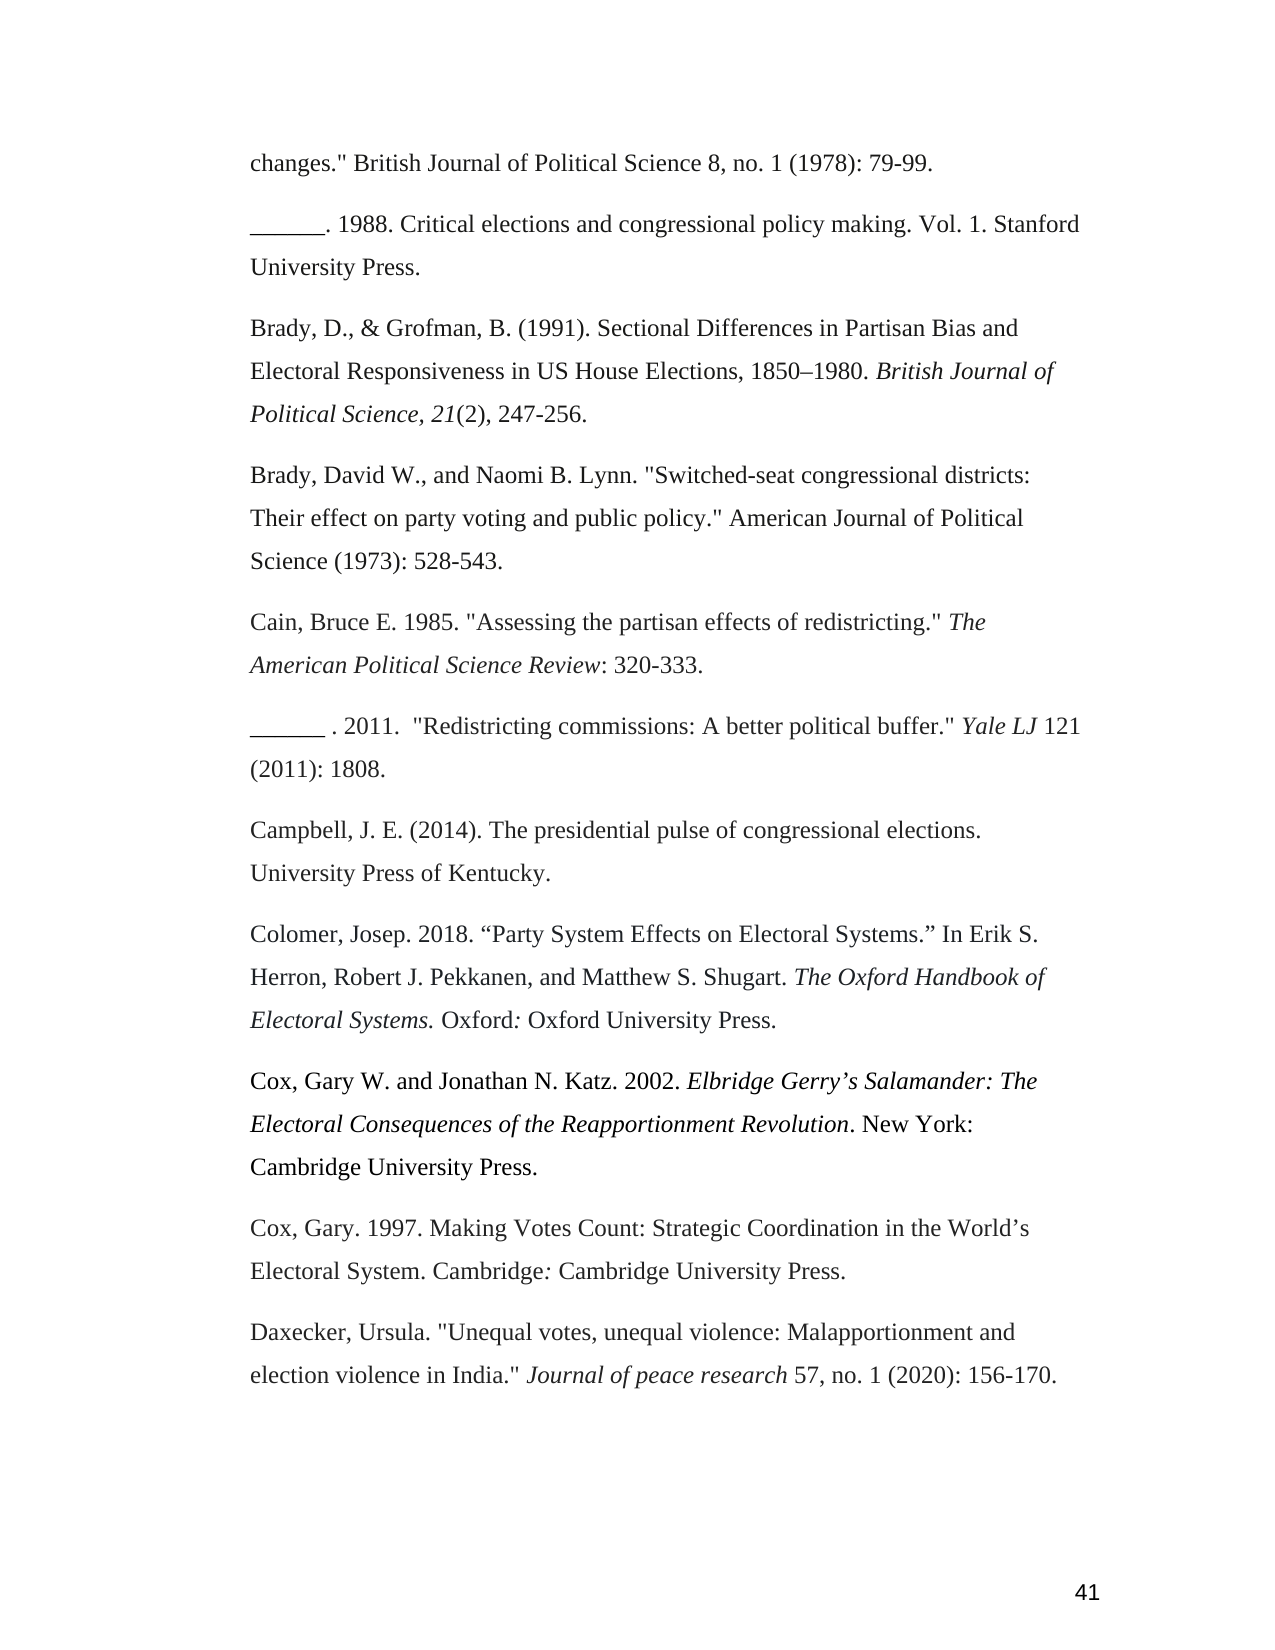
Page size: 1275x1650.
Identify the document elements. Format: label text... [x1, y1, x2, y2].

text ______. 1988. Critical elections and congressional policy making. Vol. 1. Stanford University Press. [250, 209, 1088, 281]
text ______ . 2011. "Redistricting commissions: A better political buffer." Yale LJ 121 (2011): 1808. [250, 711, 1088, 783]
text Colomer, Josep. 2018. “Party System Effects on Electoral Systems.” In Erik S. Herron, Robert J. Pekkanen, and Matthew S. Shugart. The Oxford Handbook of Electoral Systems. Oxford: Oxford University Press. [250, 919, 1088, 1034]
text Cox, Gary W. and Jonathan N. Katz. 2002. Elbridge Gerry’s Salamander: The Electoral Consequences of the Reapportionment Revolution. New York: Cambridge University Press. [250, 1066, 1088, 1181]
text Brady, D., & Grofman, B. (1991). Sectional Differences in Partisan Bias and Electoral Responsiveness in US House Elections, 1850–1980. British Journal of Political Science, 21(2), 247-256. [250, 313, 1088, 428]
text Daxecker, Ursula. "Unequal votes, unequal violence: Malapportionment and election violence in India." Journal of peace research 57, no. 1 (2020): 156-170. [250, 1317, 1088, 1389]
text Campbell, J. E. (2014). The presidential pulse of congressional elections. University Press of Kentucky. [250, 815, 1088, 887]
text changes." British Journal of Political Science 8, no. 1 (1978): 79-99. [250, 148, 1088, 177]
text Cox, Gary. 1997. Making Votes Count: Strategic Coordination in the World’s Electoral System. Cambridge: Cambridge University Press. [250, 1213, 1088, 1285]
text Brady, David W., and Naomi B. Lynn. "Switched-seat congressional districts: Their effect on party voting and public policy." American Journal of Political Science (1973): 528-543. [250, 460, 1088, 575]
text Cain, Bruce E. 1985. "Assessing the partisan effects of redistricting." The American Political Science Review: 320-333. [250, 607, 1088, 679]
